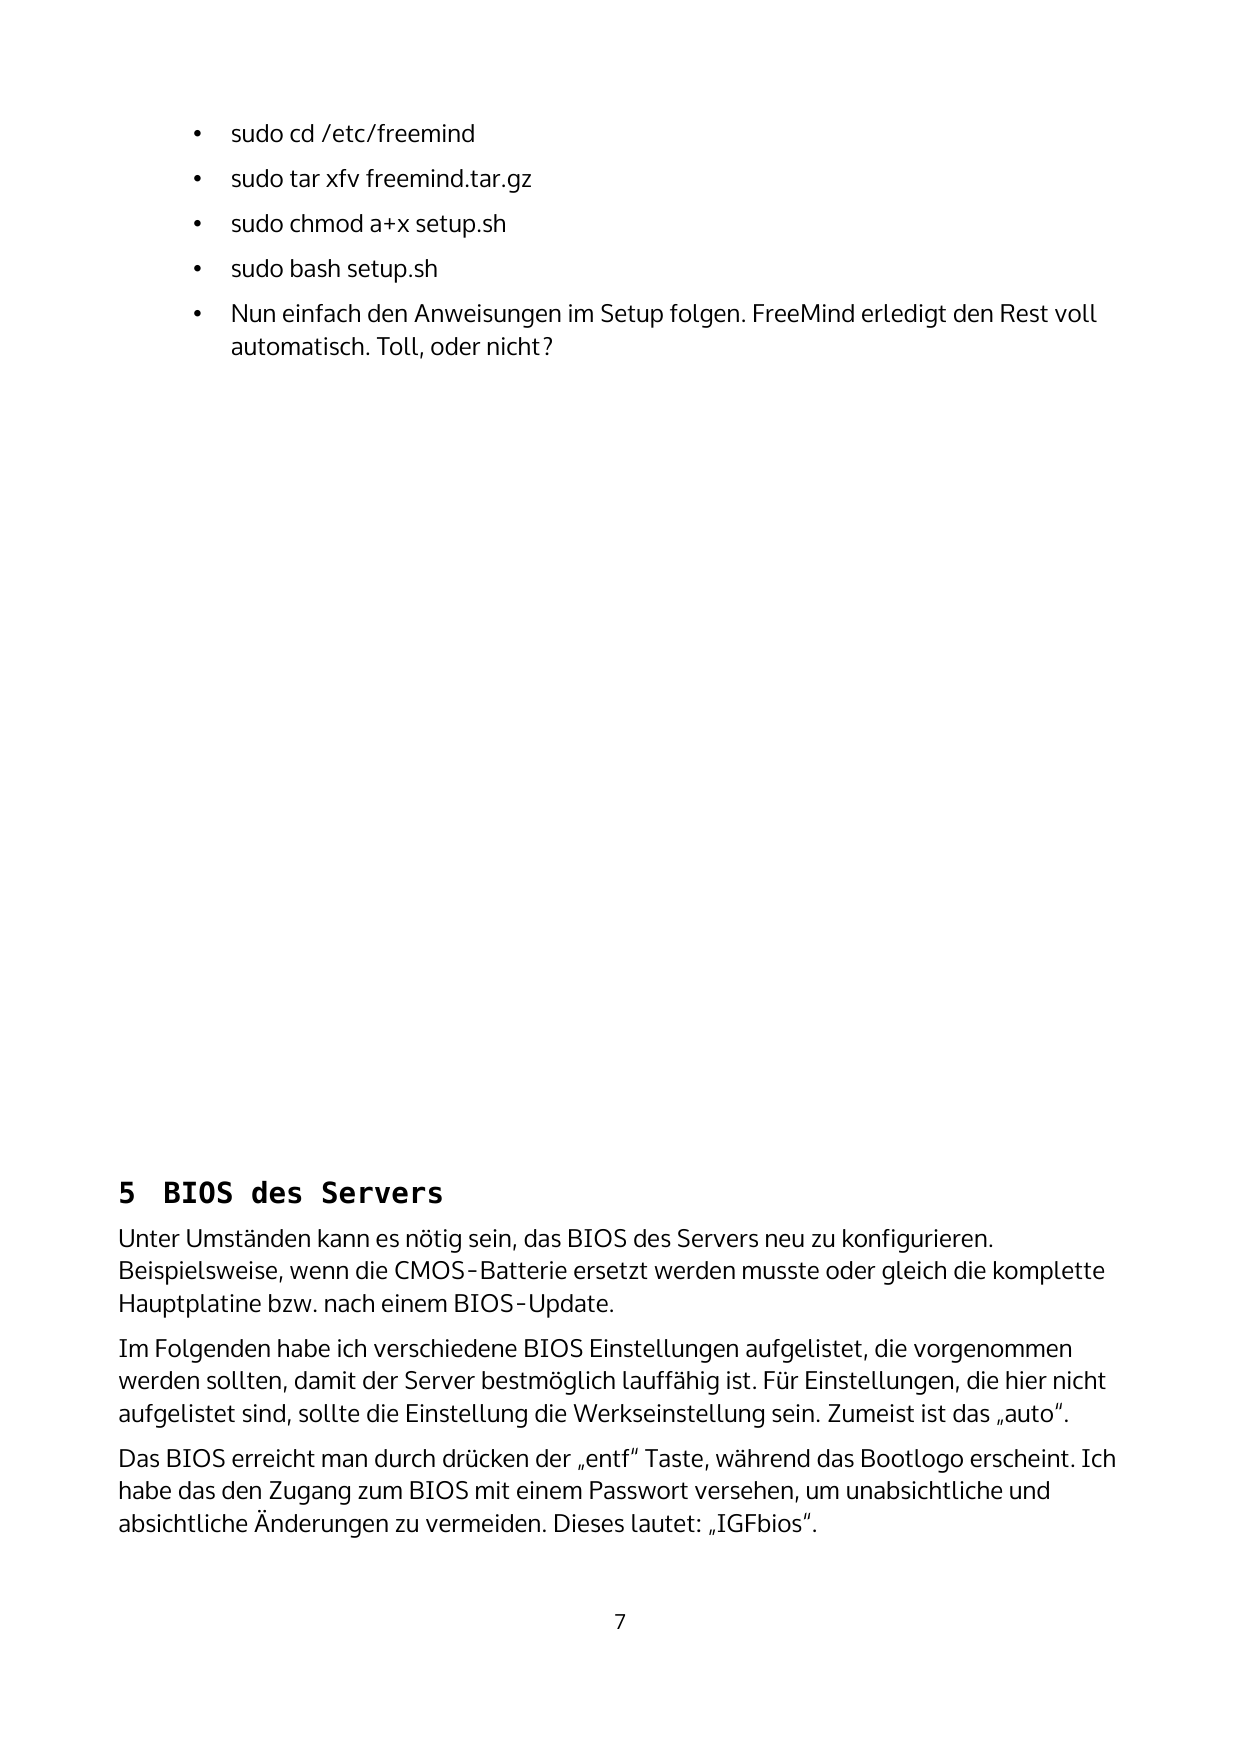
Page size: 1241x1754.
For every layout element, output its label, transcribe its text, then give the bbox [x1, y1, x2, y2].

list sudo chmod a+x setup.sh [193, 208, 1122, 241]
text Das BIOS erreicht man durch drücken der „entf“ Taste, während das Bootlogo erscheint. Ich habe das den Zugang zum BIOS mit einem Passwort versehen, um unabsichtliche und absichtliche Änderungen zu vermeiden. Dieses lautet: „IGFbios“. [118, 1443, 1122, 1540]
list Nun einfach den Anweisungen im Setup folgen. FreeMind erledigt den Rest voll automatisch. Toll, oder nicht? [193, 298, 1122, 363]
text Unter Umständen kann es nötig sein, das BIOS des Servers neu zu konfigurieren. Beispielsweise, wenn die CMOS-Batterie ersetzt werden musste oder gleich die komplette Hauptplatine bzw. nach einem BIOS-Update. [118, 1223, 1122, 1320]
list sudo bash setup.sh [193, 253, 1122, 286]
list sudo tar xfv freemind.tar.gz [193, 163, 1122, 196]
text Im Folgenden habe ich verschiedene BIOS Einstellungen aufgelistet, die vorgenommen werden sollten, damit der Server bestmöglich lauffähig ist. Für Einstellungen, die hier nicht aufgelistet sind, sollte die Einstellung die Werkseinstellung sein. Zumeist ist das „auto“. [118, 1333, 1122, 1430]
subtitle 5 BIOS des Servers [118, 1176, 1122, 1210]
list sudo cd /etc/freemind [193, 118, 1122, 151]
